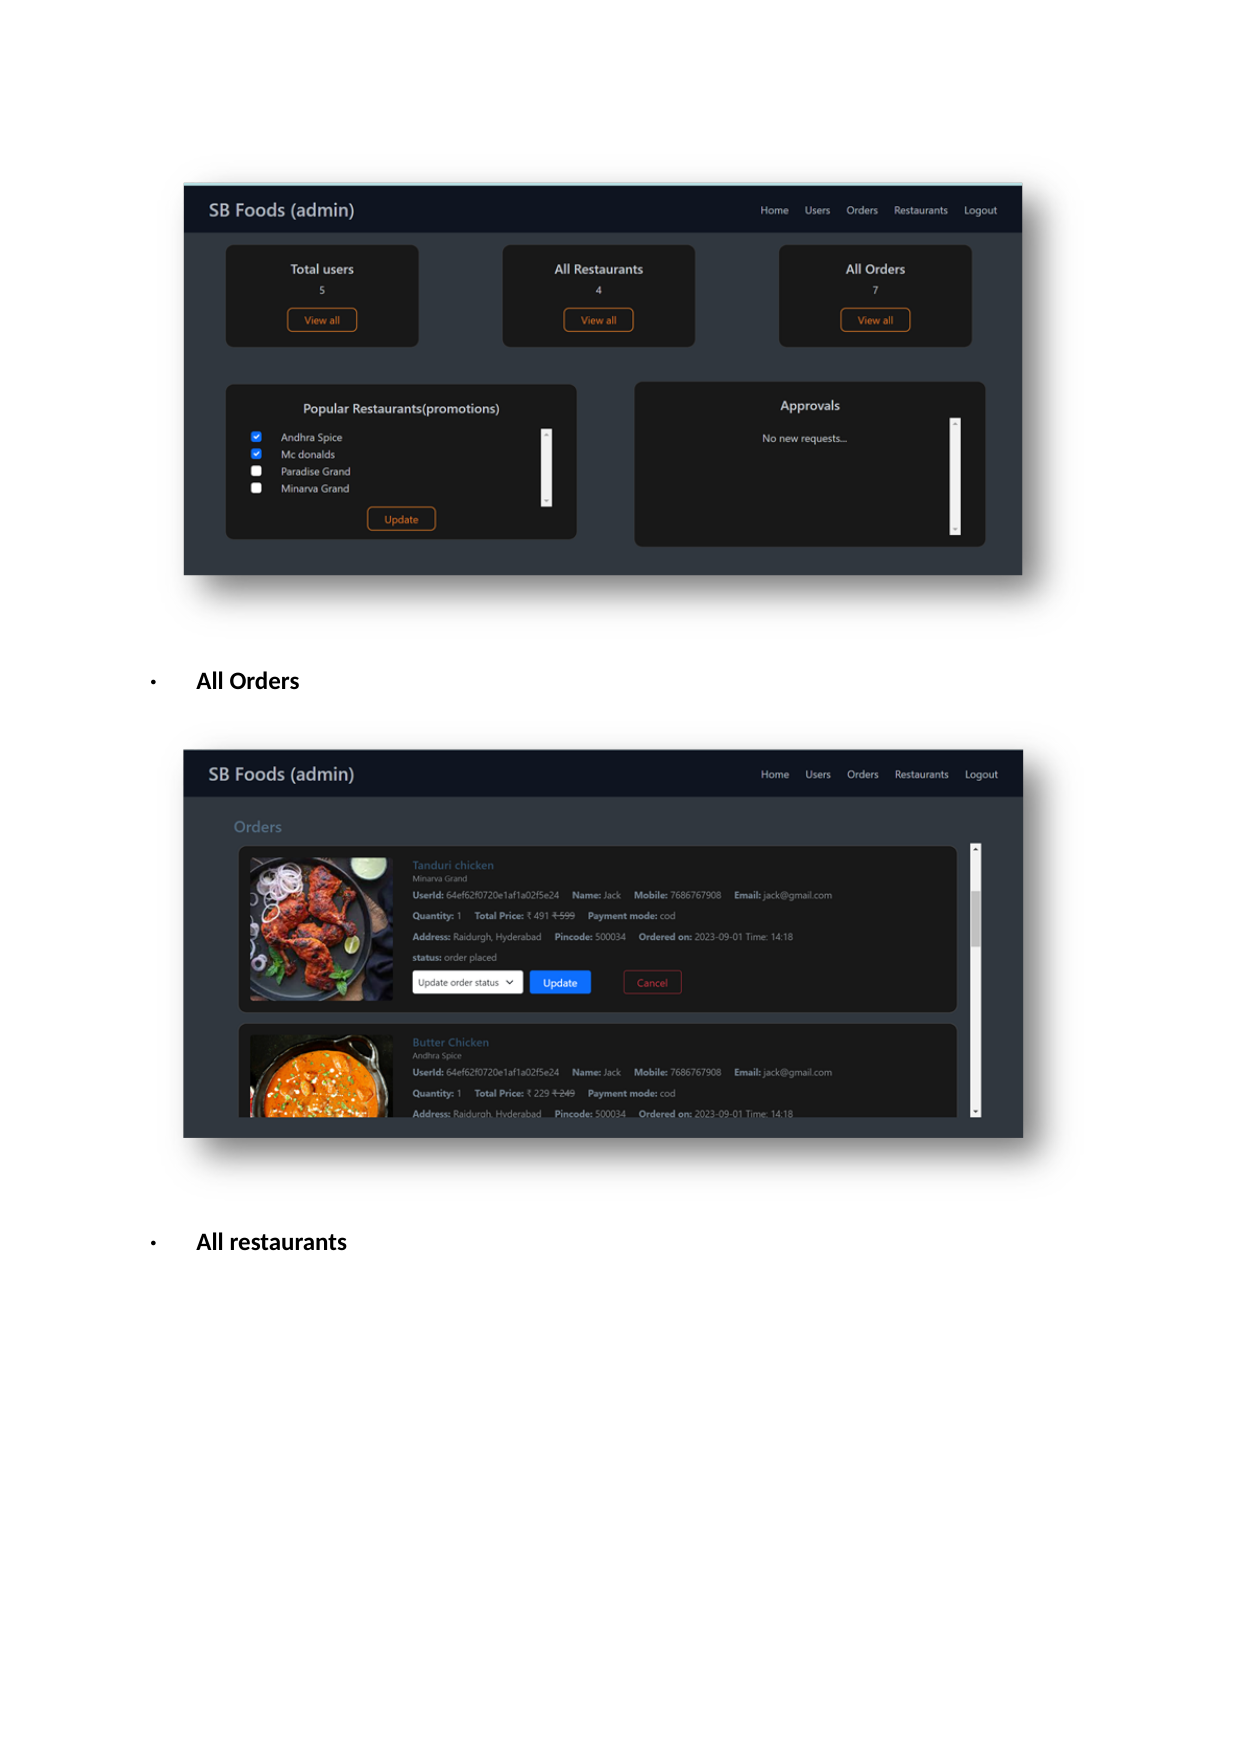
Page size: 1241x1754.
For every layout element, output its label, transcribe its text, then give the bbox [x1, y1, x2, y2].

text · All Orders [150, 665, 1090, 696]
text · All restaurants [150, 1226, 1090, 1257]
